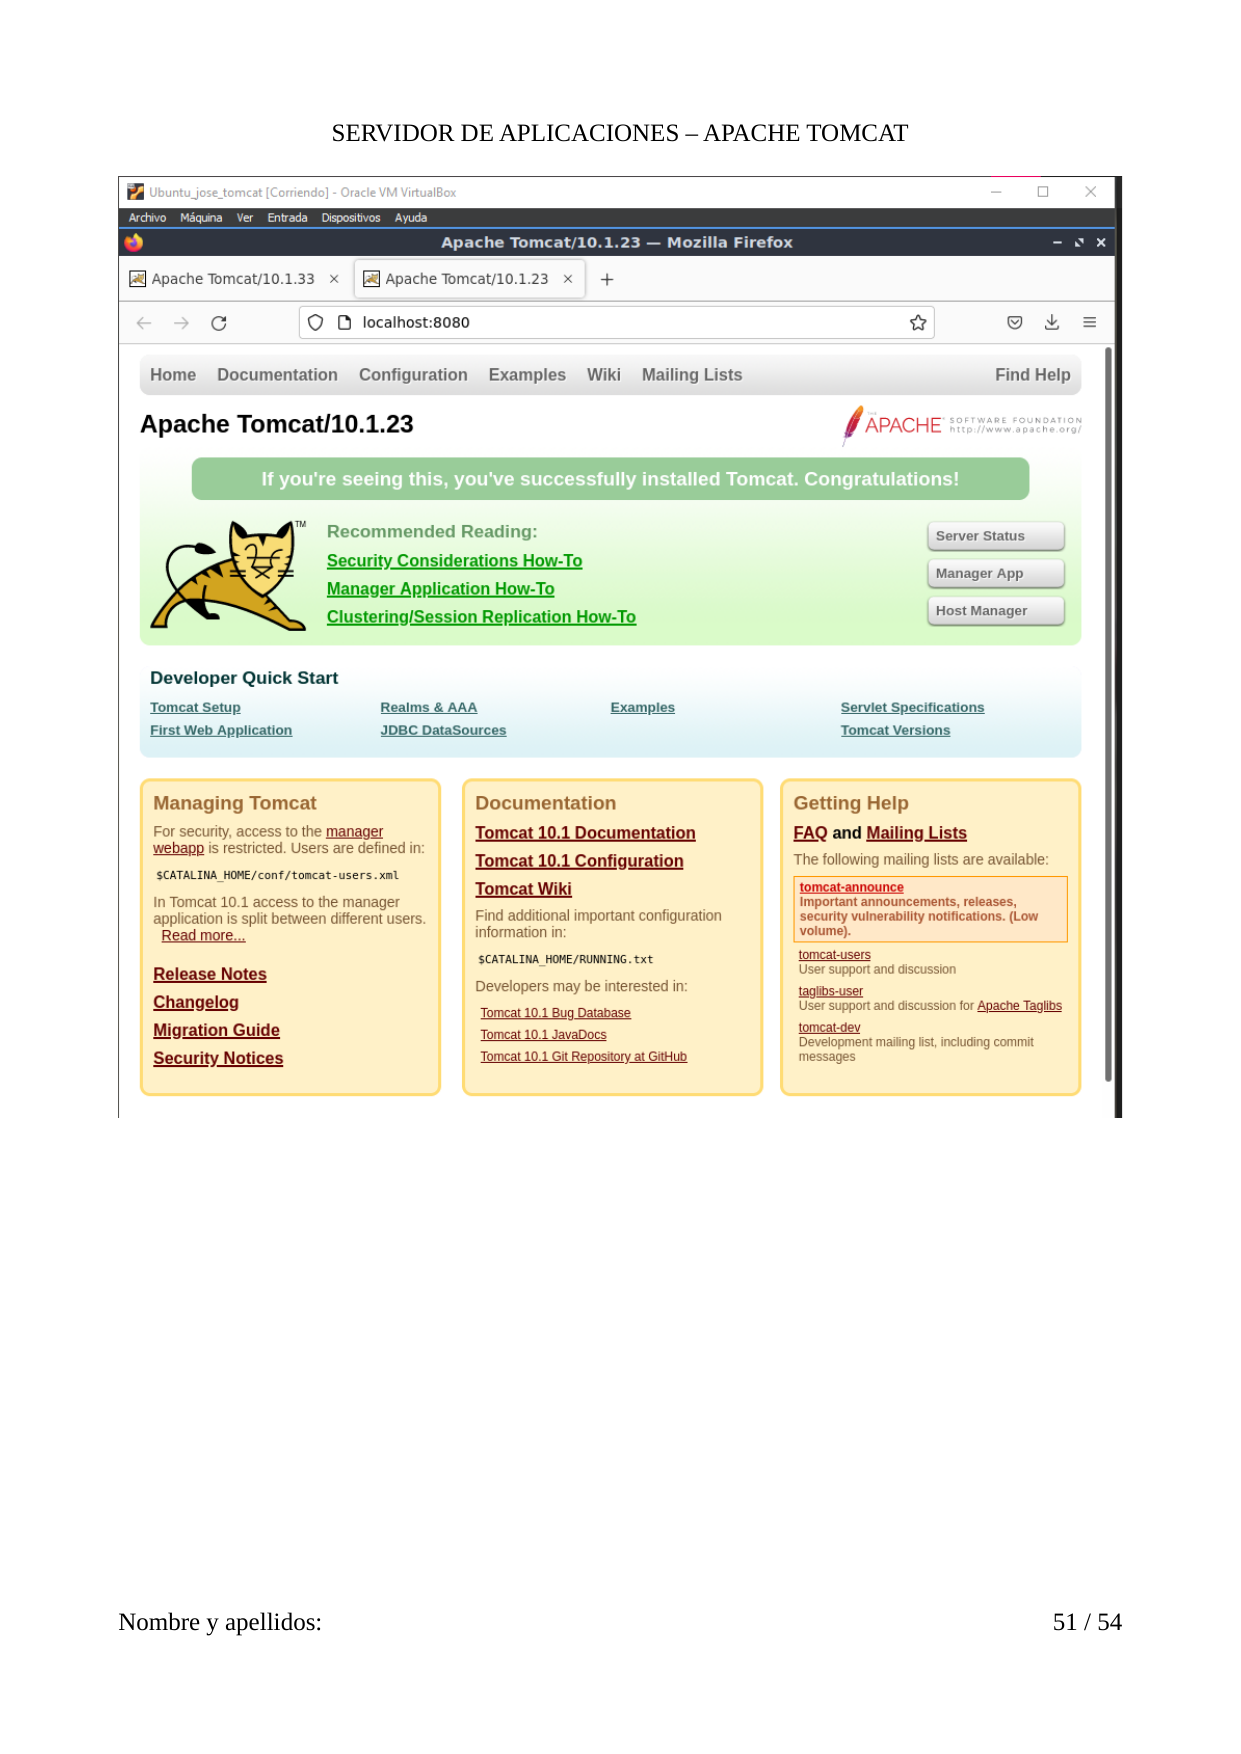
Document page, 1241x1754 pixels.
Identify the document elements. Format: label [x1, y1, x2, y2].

picture [118, 176, 1123, 1118]
